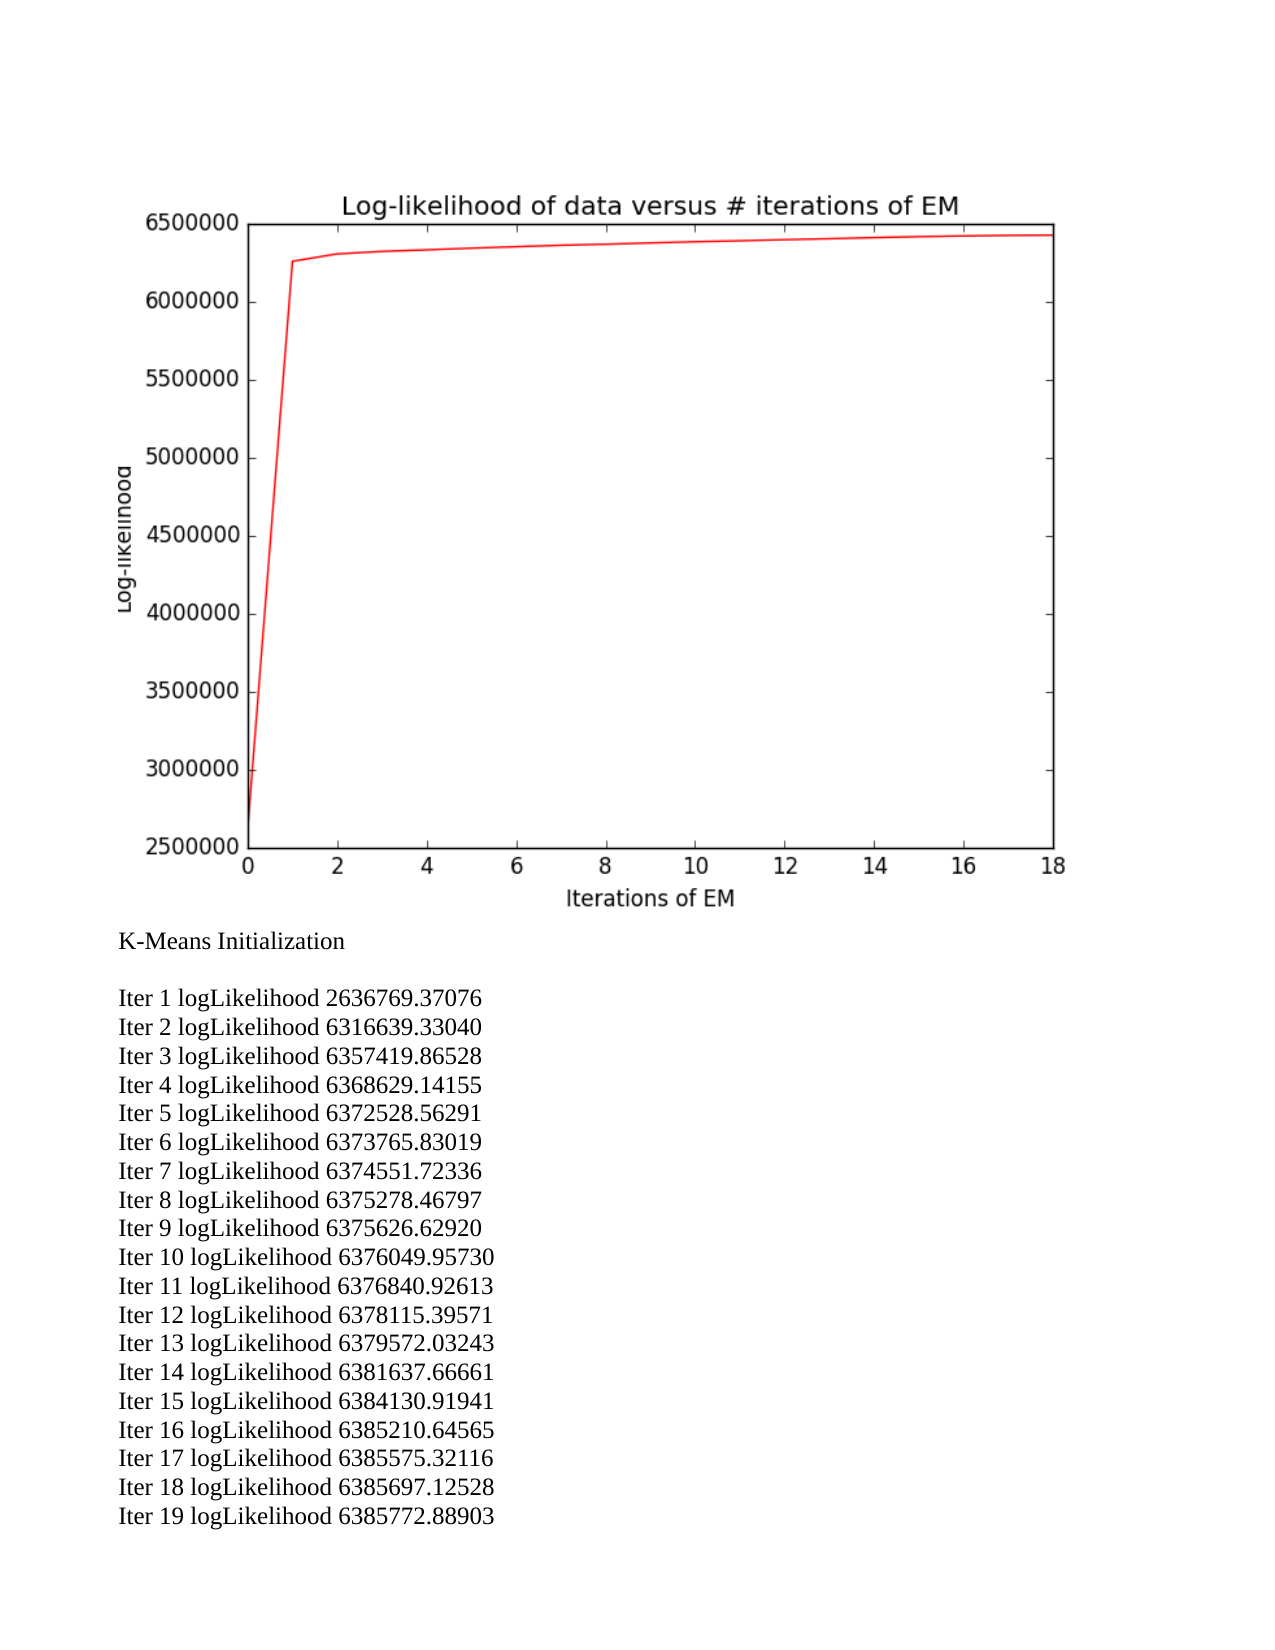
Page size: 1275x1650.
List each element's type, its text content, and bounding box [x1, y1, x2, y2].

text Iter 6 logLikelihood 6373765.83019 [118, 1127, 1157, 1156]
text Iter 5 logLikelihood 6372528.56291 [118, 1098, 1157, 1127]
text Iter 7 logLikelihood 6374551.72336 [118, 1156, 1157, 1185]
text Iter 16 logLikelihood 6385210.64565 [118, 1415, 1157, 1443]
text Iter 14 logLikelihood 6381637.66661 [118, 1357, 1157, 1386]
picture [118, 146, 1157, 926]
text Iter 8 logLikelihood 6375278.46797 [118, 1185, 1157, 1213]
text Iter 13 logLikelihood 6379572.03243 [118, 1328, 1157, 1357]
text Iter 2 logLikelihood 6316639.33040 [118, 1012, 1157, 1041]
text Iter 4 logLikelihood 6368629.14155 [118, 1070, 1157, 1098]
text Iter 17 logLikelihood 6385575.32116 [118, 1443, 1157, 1472]
text Iter 19 logLikelihood 6385772.88903 [118, 1501, 1157, 1530]
text Iter 1 logLikelihood 2636769.37076 [118, 983, 1157, 1012]
text Iter 10 logLikelihood 6376049.95730 [118, 1242, 1157, 1271]
text Iter 9 logLikelihood 6375626.62920 [118, 1213, 1157, 1242]
text Iter 3 logLikelihood 6357419.86528 [118, 1041, 1157, 1070]
text Iter 18 logLikelihood 6385697.12528 [118, 1472, 1157, 1501]
text Iter 11 logLikelihood 6376840.92613 [118, 1271, 1157, 1300]
text K-Means Initialization [118, 926, 1157, 955]
text Iter 12 logLikelihood 6378115.39571 [118, 1300, 1157, 1328]
text Iter 15 logLikelihood 6384130.91941 [118, 1386, 1157, 1415]
